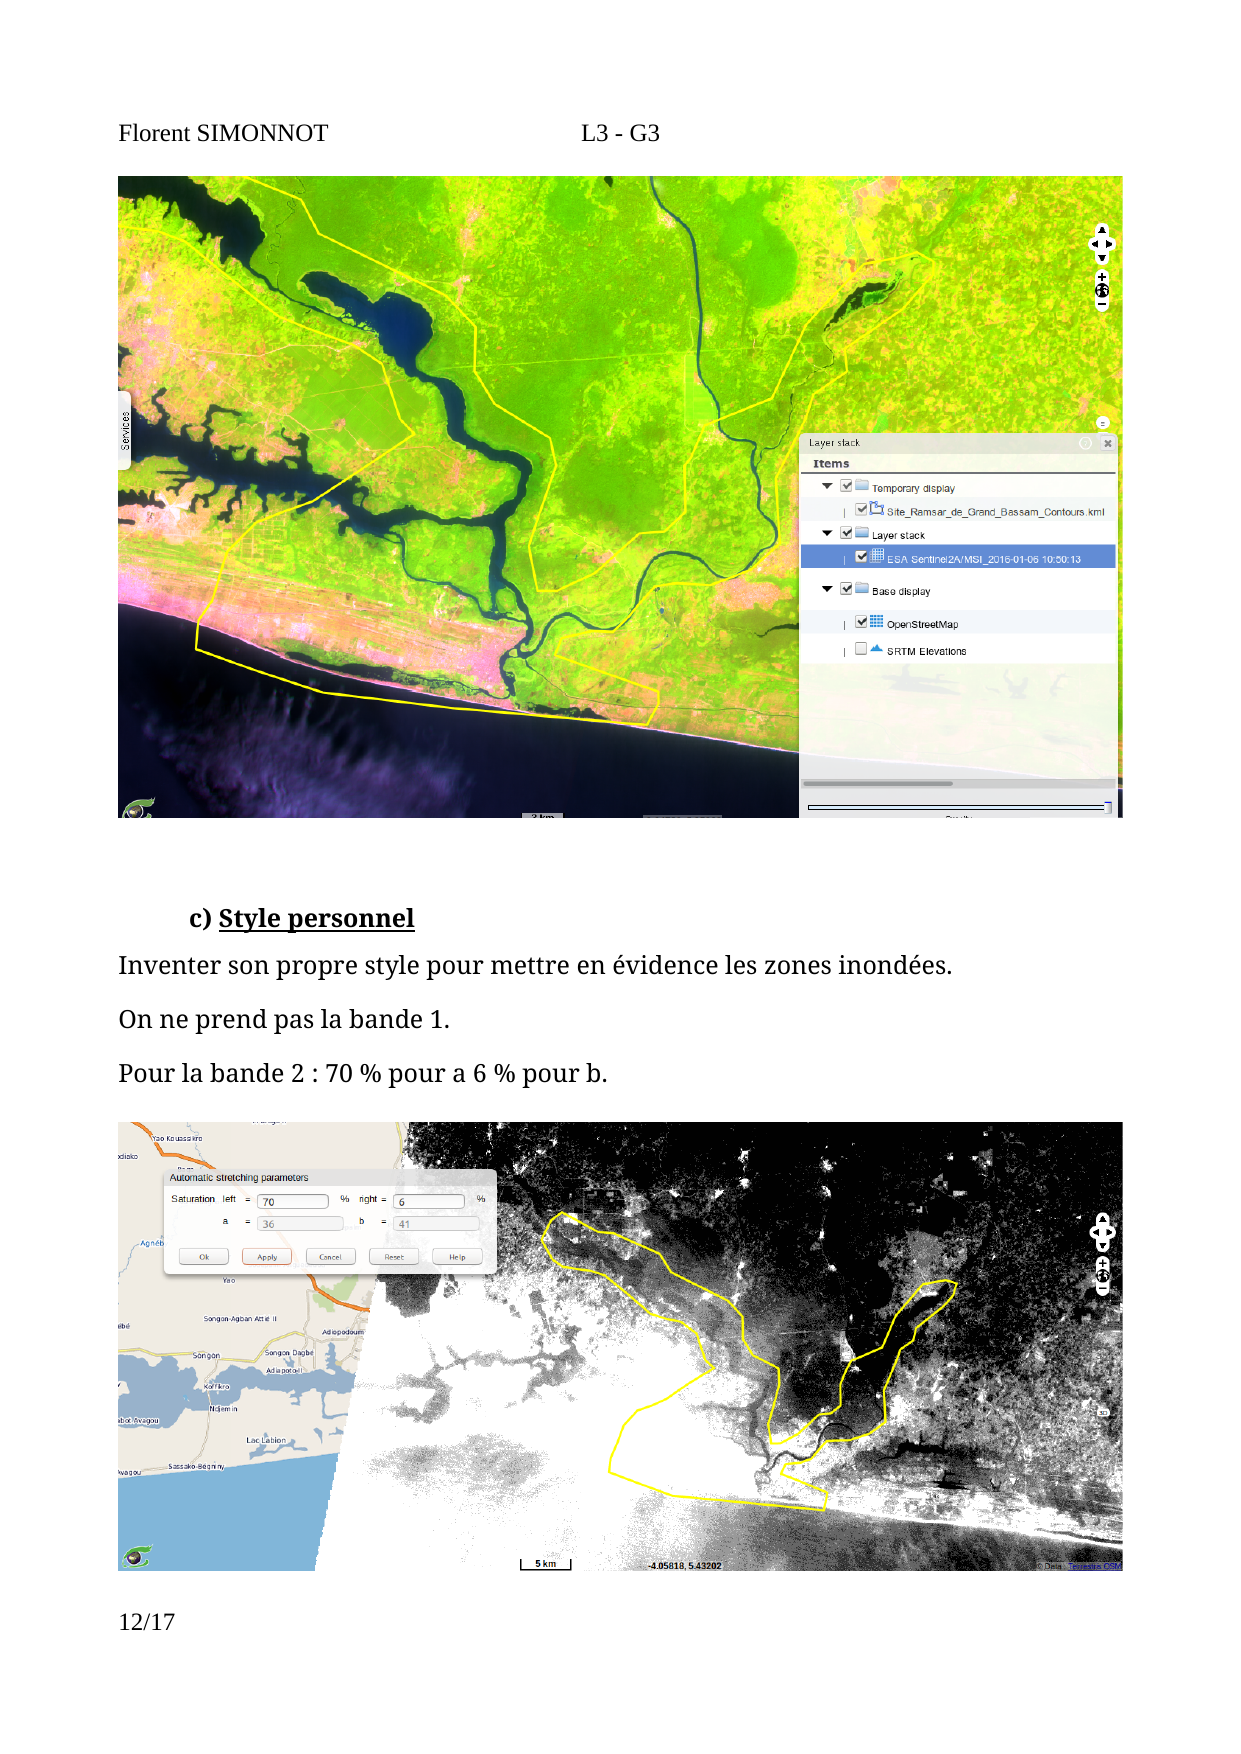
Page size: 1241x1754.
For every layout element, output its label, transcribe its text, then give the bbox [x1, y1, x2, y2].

text Inventer son propre style pour mettre en évidence les zones inondées. [118, 948, 1123, 982]
subtitle c) Style personnel [189, 901, 1123, 935]
text On ne prend pas la bande 1. [118, 1001, 1123, 1036]
text Pour la bande 2 : 70 % pour a 6 % pour b. [118, 1055, 1123, 1089]
picture [118, 176, 1123, 818]
picture [118, 1122, 1123, 1571]
